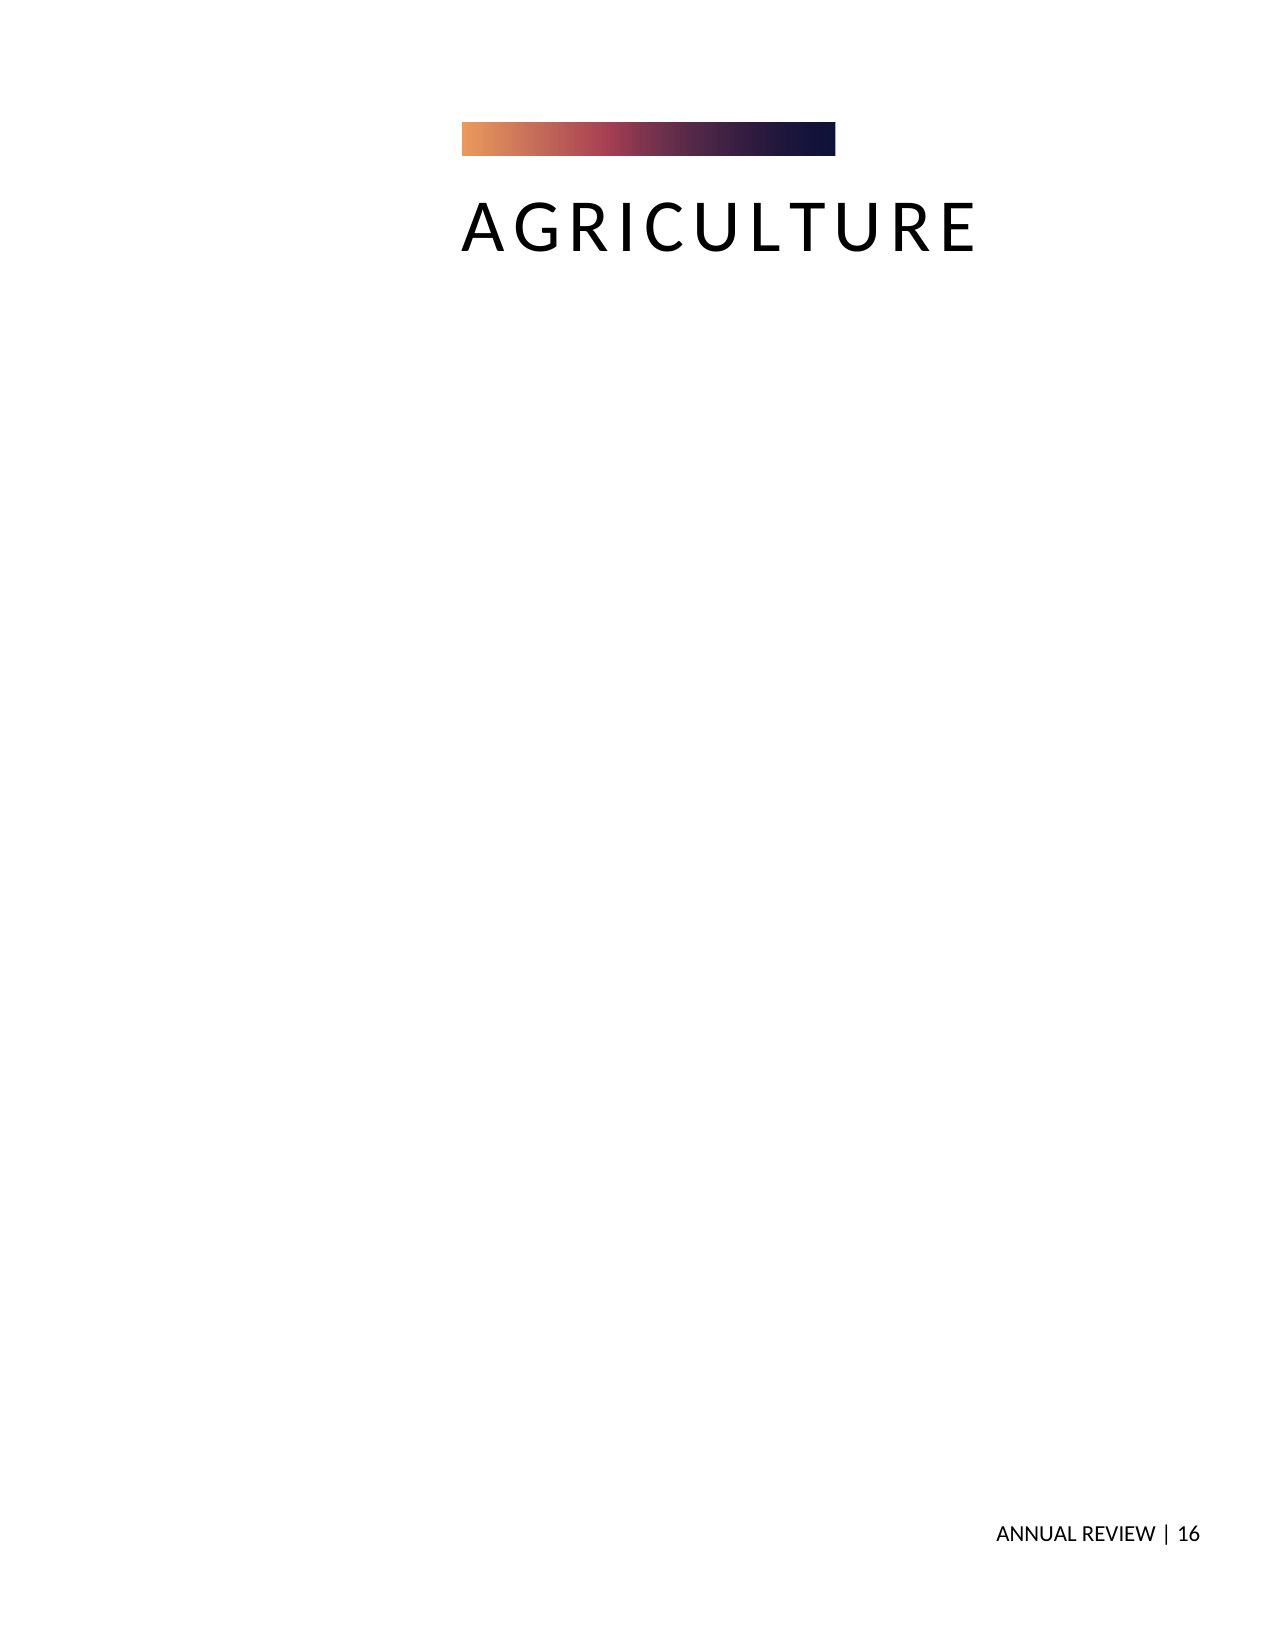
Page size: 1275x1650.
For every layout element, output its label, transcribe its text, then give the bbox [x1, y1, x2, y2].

table_cell AGRICULTURE [450, 166, 1199, 316]
table_header [450, 121, 1199, 166]
table_header [75, 121, 450, 316]
